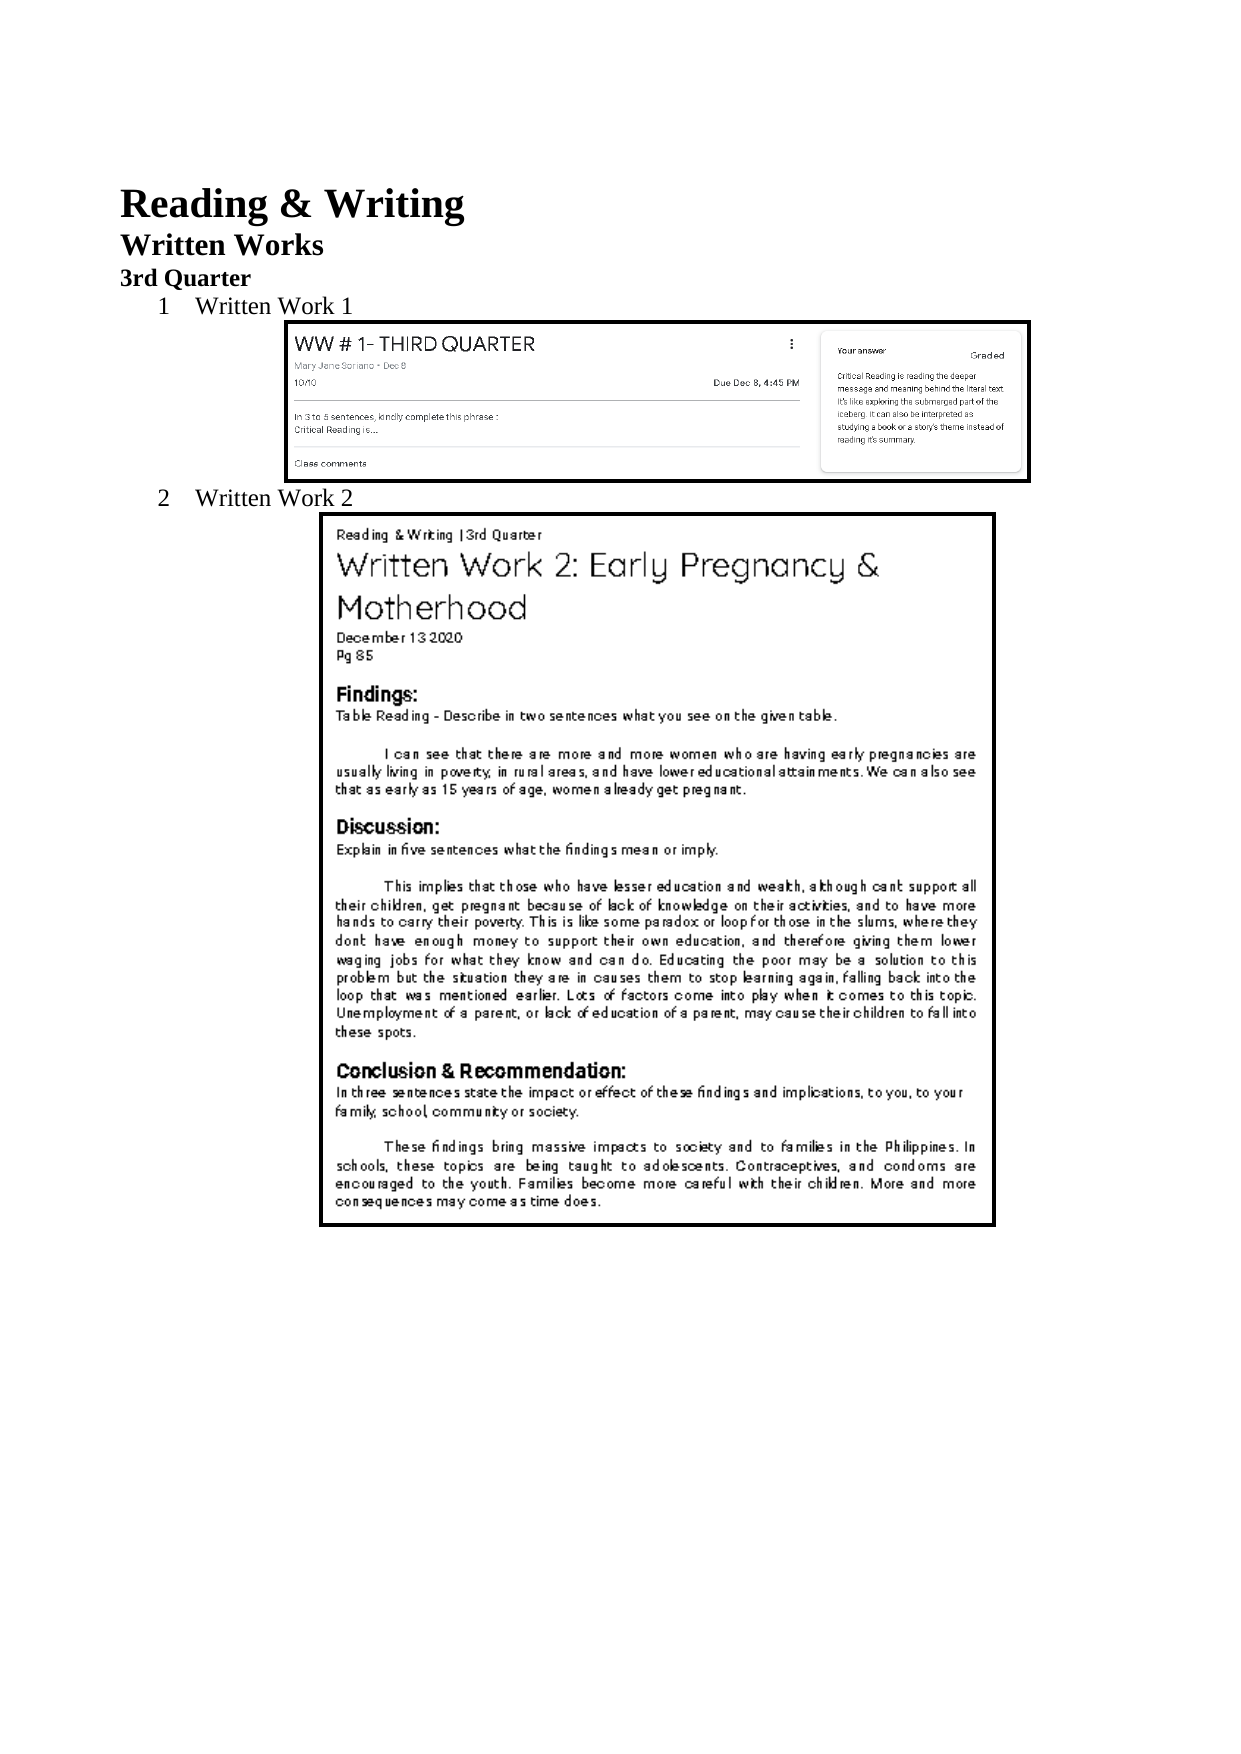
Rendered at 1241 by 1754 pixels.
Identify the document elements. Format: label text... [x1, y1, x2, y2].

picture [323, 516, 992, 1223]
text Reading & Writing [120, 179, 1120, 227]
text Written Works [120, 227, 1120, 263]
picture [288, 324, 1027, 479]
list Written Work 2 [157, 483, 1120, 512]
text 3rd Quarter [120, 263, 1120, 291]
list Written Work 1 [157, 291, 1120, 320]
